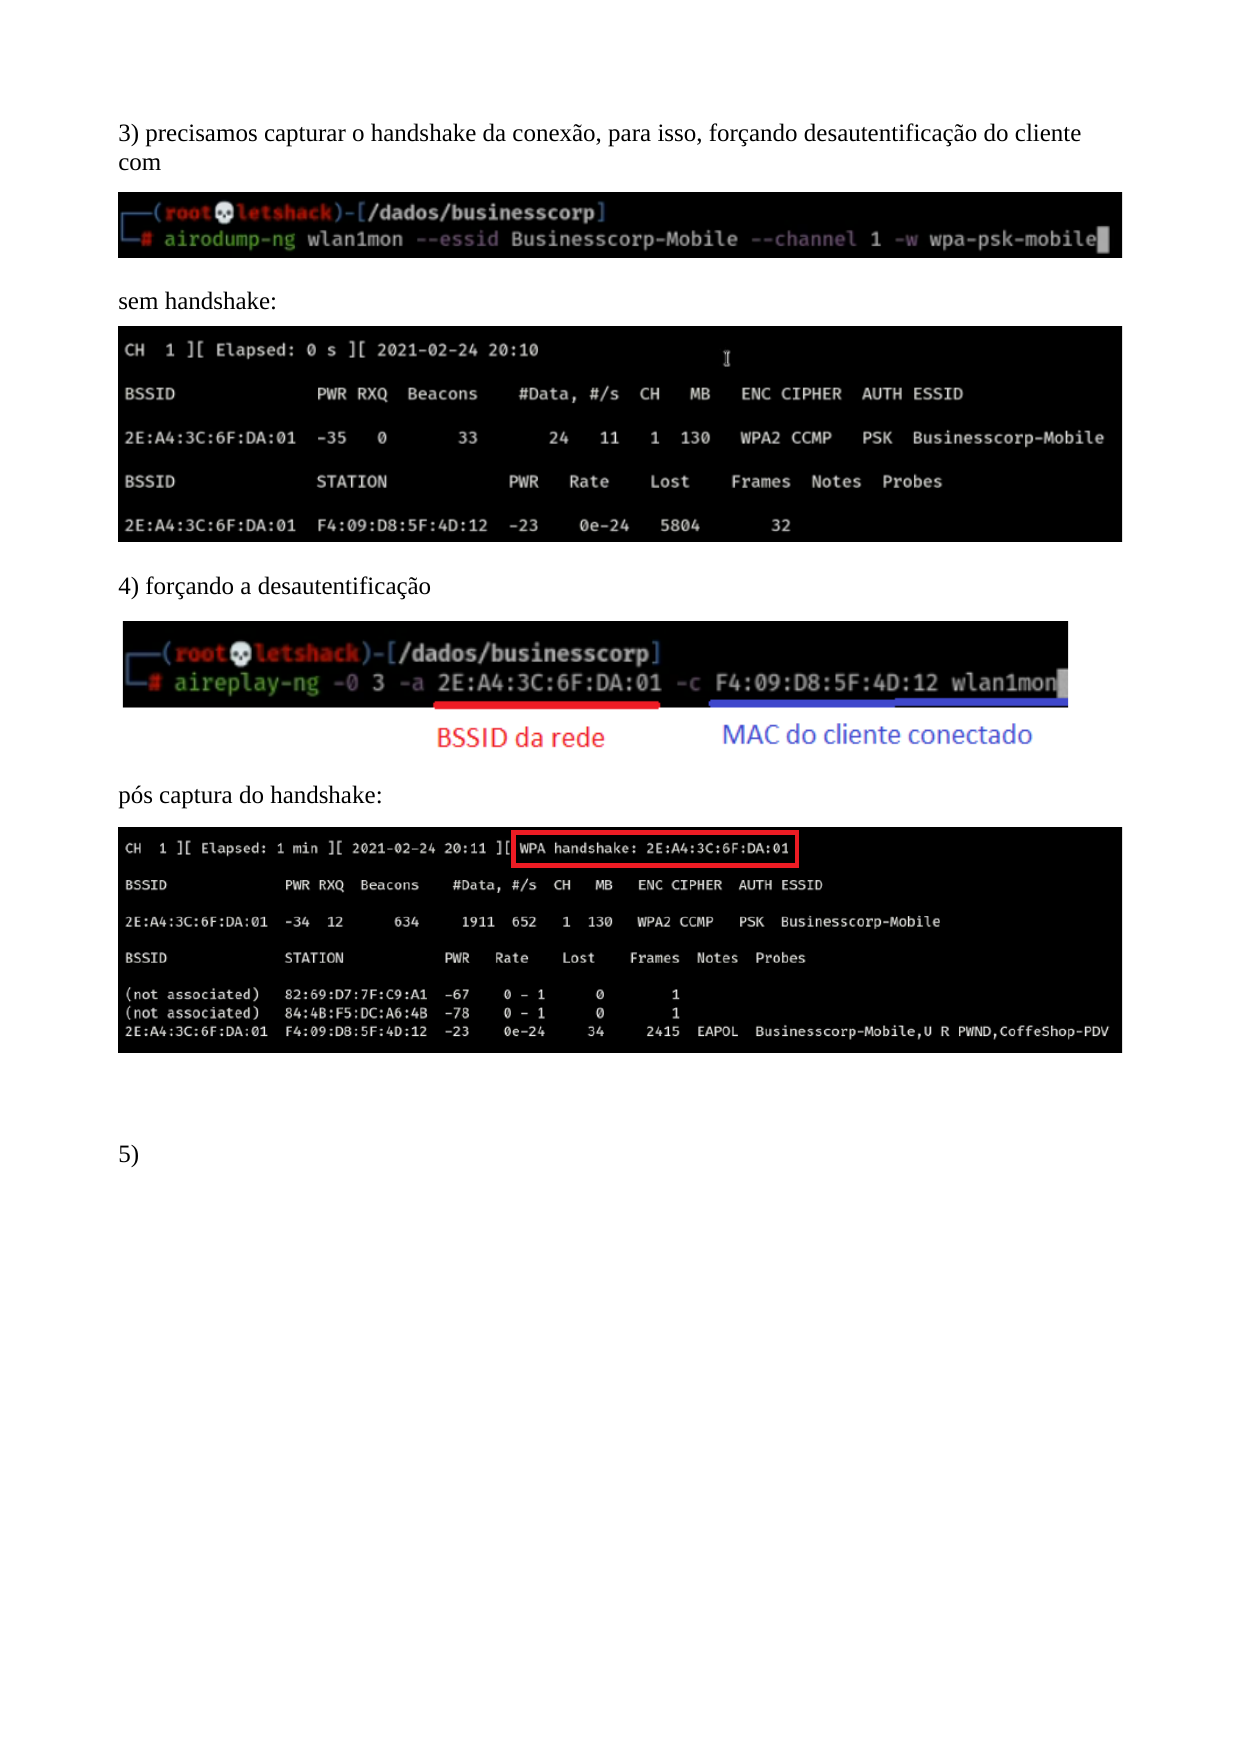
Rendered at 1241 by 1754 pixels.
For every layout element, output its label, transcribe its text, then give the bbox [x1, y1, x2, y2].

picture [122, 621, 1069, 752]
picture [118, 827, 1123, 1053]
picture [118, 192, 1123, 258]
text 5) [118, 1139, 1122, 1167]
text 3) precisamos capturar o handshake da conexão, para isso, forçando desautentificação do cliente com [118, 118, 1122, 176]
text pós captura do handshake: [118, 780, 1122, 809]
text sem handshake: [118, 286, 1122, 315]
text 4) forçando a desautentificação [118, 571, 1122, 599]
picture [118, 326, 1123, 542]
